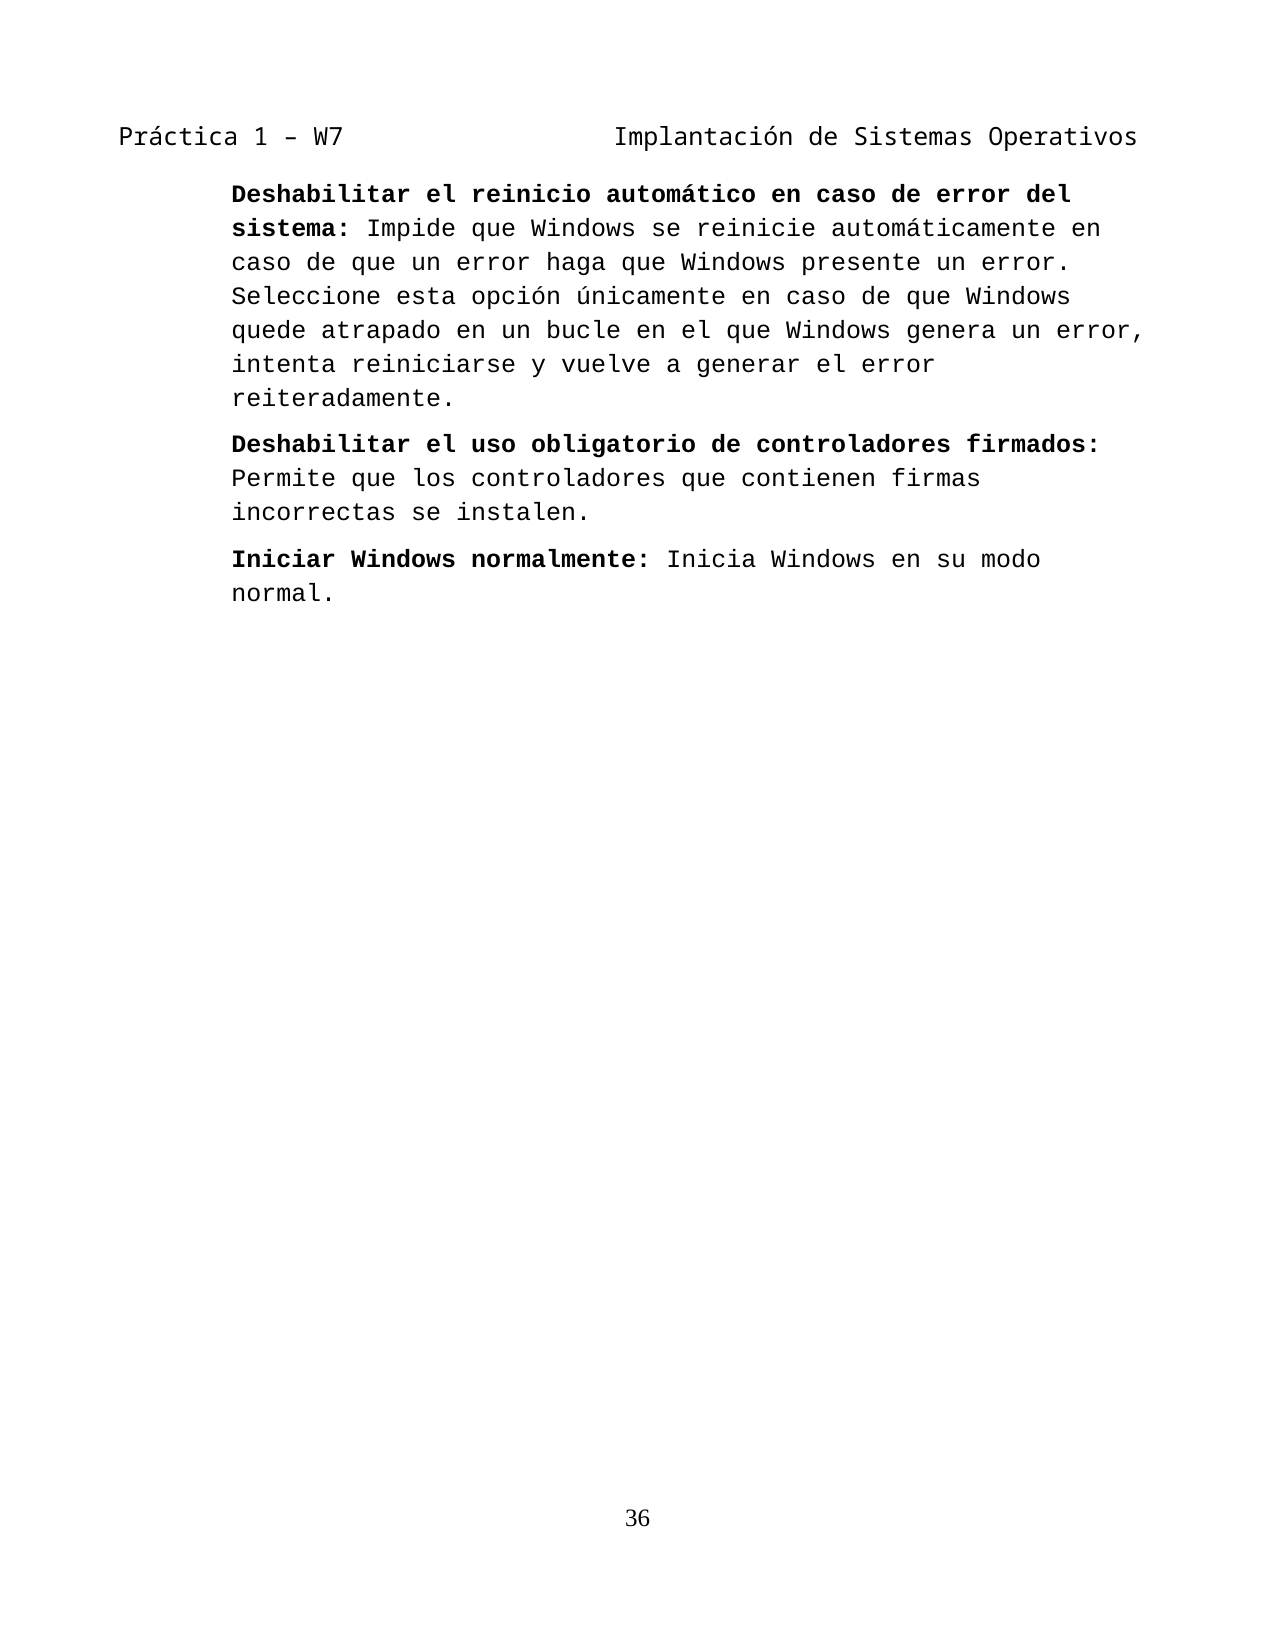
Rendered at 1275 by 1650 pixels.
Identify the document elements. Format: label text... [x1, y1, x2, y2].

text Iniciar Windows normalmente: Inicia Windows en su modo normal. [231, 546, 1157, 608]
text Deshabilitar el reinicio automático en caso de error del sistema: Impide que Windows se reinicie automáticamente en caso de que un error haga que Windows presente un error. Seleccione esta opción únicamente en caso de que Windows quede atrapado en un bucle en el que Windows genera un error, intenta reiniciarse y vuelve a generar el error reiteradamente. [231, 182, 1157, 414]
text Deshabilitar el uso obligatorio de controladores firmados: Permite que los controladores que contienen firmas incorrectas se instalen. [231, 432, 1157, 528]
